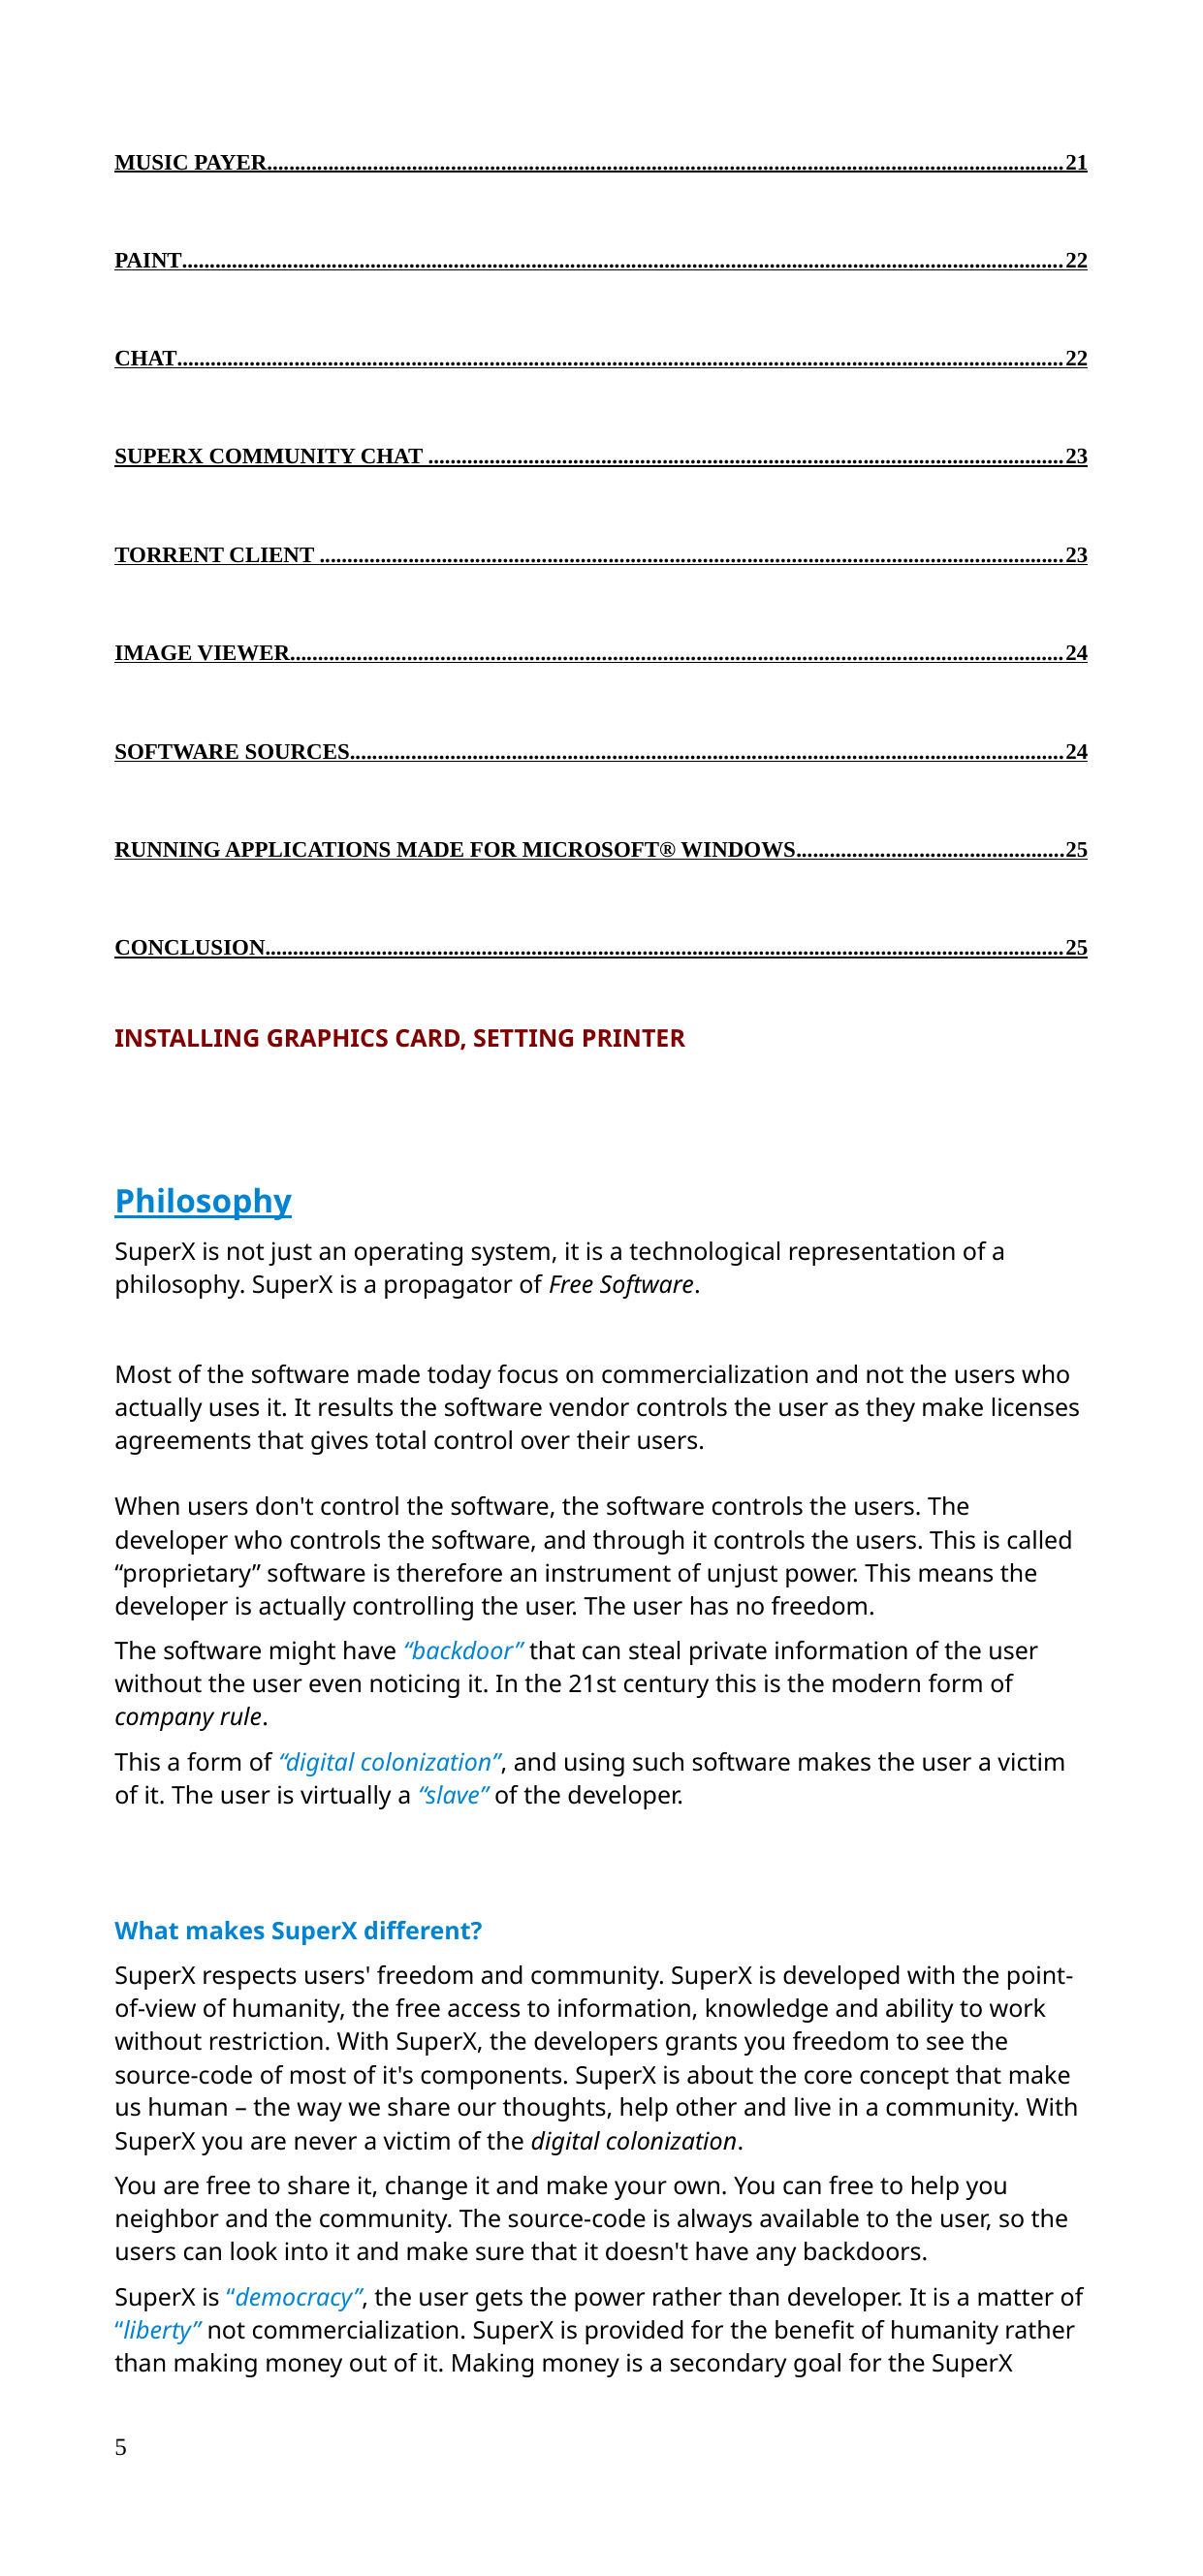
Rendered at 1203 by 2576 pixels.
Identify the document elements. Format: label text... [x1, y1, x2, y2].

text Running applications made for Microsoft® Windows 25 [114, 836, 1088, 859]
text You are free to share it, change it and make your own. You can free to help you neighbor and the community. The source-code is always available to the user, so the users can look into it and make sure that it doesn't have any backdoors. [114, 2169, 1088, 2268]
text This a form of “digital colonization”, and using such software makes the user a victim of it. The user is virtually a “slave” of the developer. [114, 1745, 1088, 1811]
subtitle INSTALLING GRAPHICS CARD, SETTING PRINTER [114, 1021, 1088, 1053]
text SuperX is “democracy”, the user gets the power rather than developer. It is a matter of “liberty” not commercialization. SuperX is provided for the benefit of humanity rather than making money out of it. Making money is a secondary goal for the SuperX [114, 2279, 1088, 2379]
text Paint 22 [114, 247, 1088, 269]
text Torrent Client 23 [114, 542, 1088, 564]
text The software might have “backdoor” that can steal private information of the user without the user even noticing it. In the 21st century this is the modern form of company rule. [114, 1634, 1088, 1733]
text When users don't control the software, the software controls the users. The developer who controls the software, and through it controls the users. This is called “proprietary” software is therefore an instrument of unjust power. This means the developer is actually controlling the user. The user has no freedom. [114, 1490, 1088, 1621]
text Image Viewer 24 [114, 640, 1088, 662]
text What makes SuperX different? [114, 1913, 1088, 1946]
text SuperX respects users' freedom and community. SuperX is developed with the point-of-view of humanity, the free access to information, knowledge and ability to work without restriction. With SuperX, the developers grants you freedom to see the source-code of most of it's components. SuperX is about the core concept that make us human – the way we share our thoughts, help other and live in a community. With SuperX you are never a victim of the digital colonization. [114, 1959, 1088, 2156]
text SuperX is not just an operating system, it is a technological representation of a philosophy. SuperX is a propagator of Free Software. [114, 1235, 1088, 1301]
text Music Payer 21 [114, 148, 1088, 171]
subtitle Philosophy [114, 1178, 1088, 1222]
text Software Sources 24 [114, 738, 1088, 761]
text Conclusion 25 [114, 934, 1088, 957]
text Chat 22 [114, 345, 1088, 367]
text Most of the software made today focus on commercialization and not the users who actually uses it. It results the software vendor controls the user as they make licenses agreements that gives total control over their users. [114, 1358, 1088, 1457]
text SuperX Community Chat 23 [114, 444, 1088, 465]
